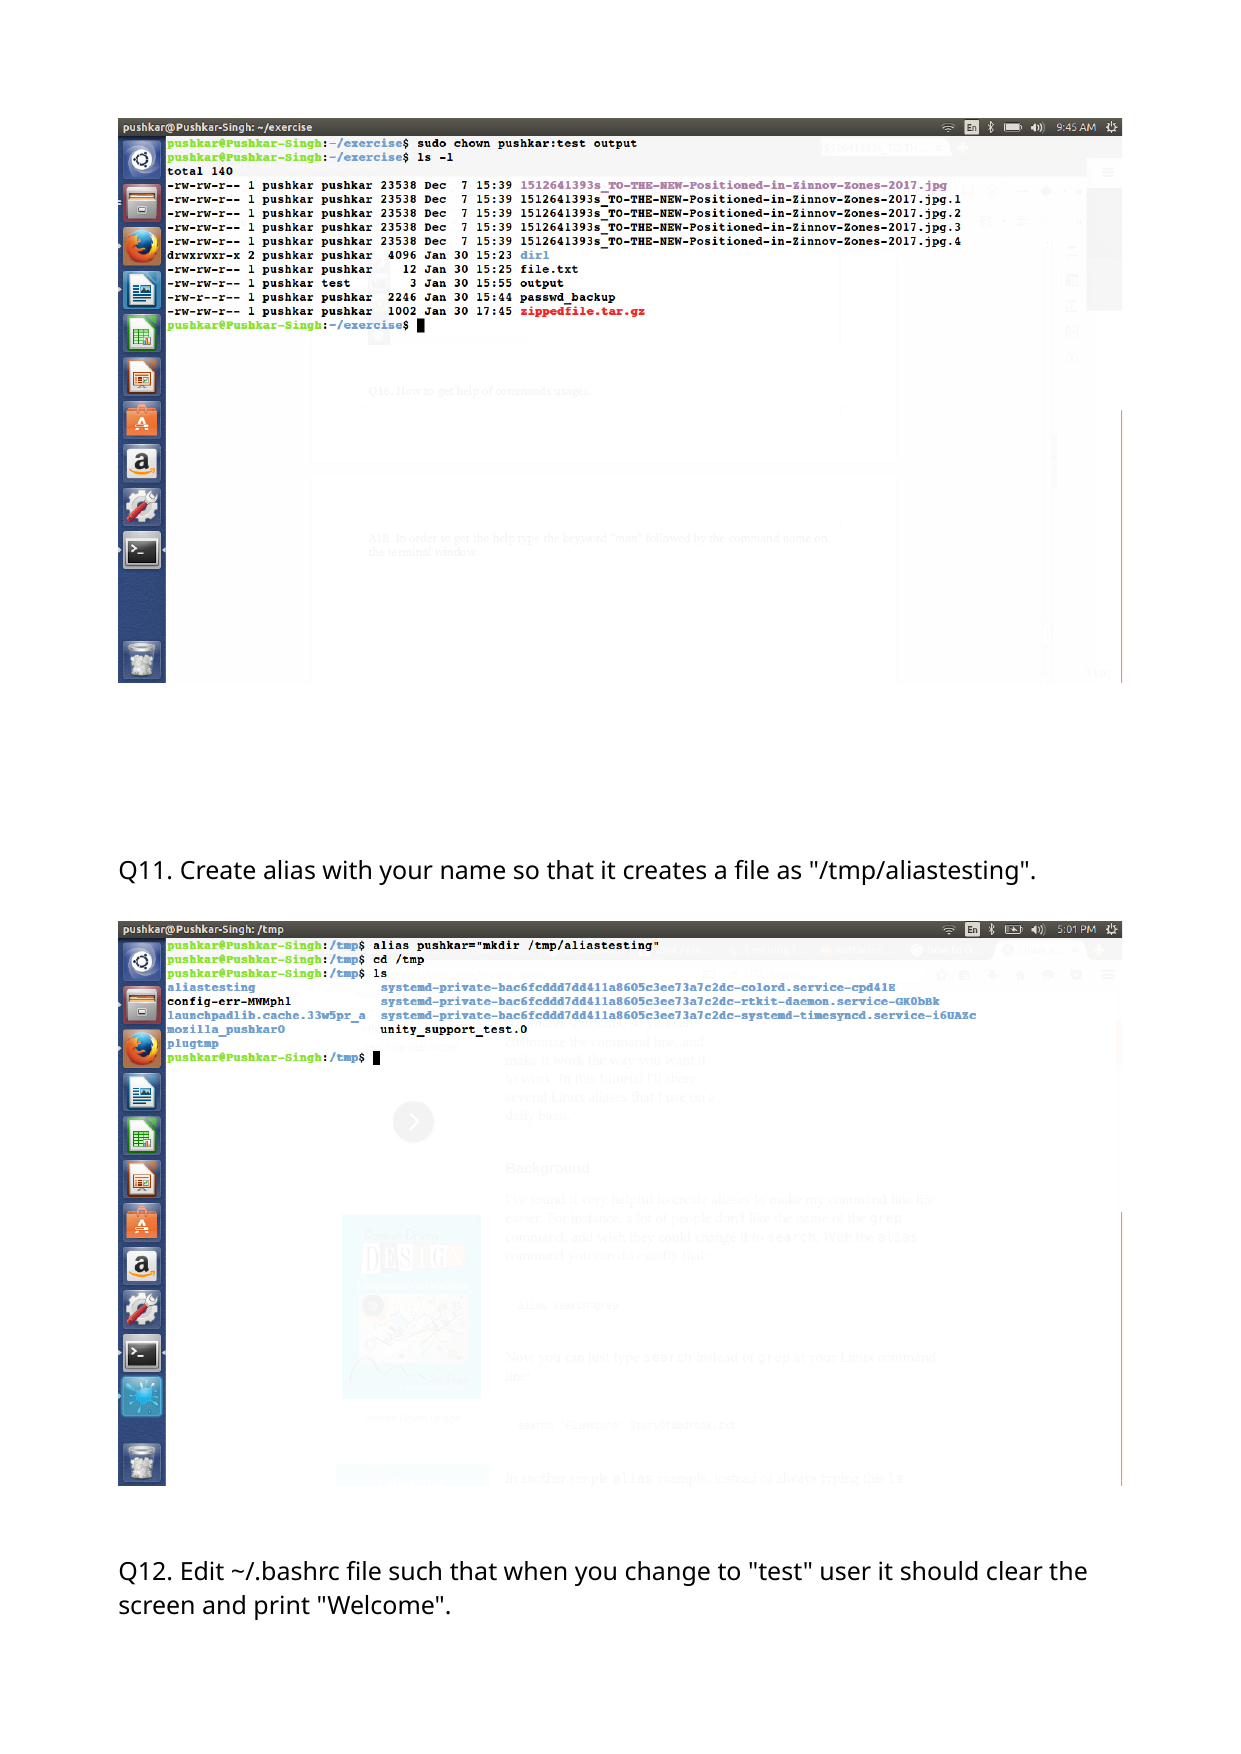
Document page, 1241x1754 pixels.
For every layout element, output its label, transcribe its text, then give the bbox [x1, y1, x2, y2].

text Q11. Create alias with your name so that it creates a file as "/tmp/aliastesting". [118, 853, 1122, 887]
picture [118, 118, 1123, 683]
picture [118, 921, 1123, 1486]
text Q12. Edit ~/.bashrc file such that when you change to "test" user it should clear the screen and print "Welcome". [118, 1553, 1122, 1622]
